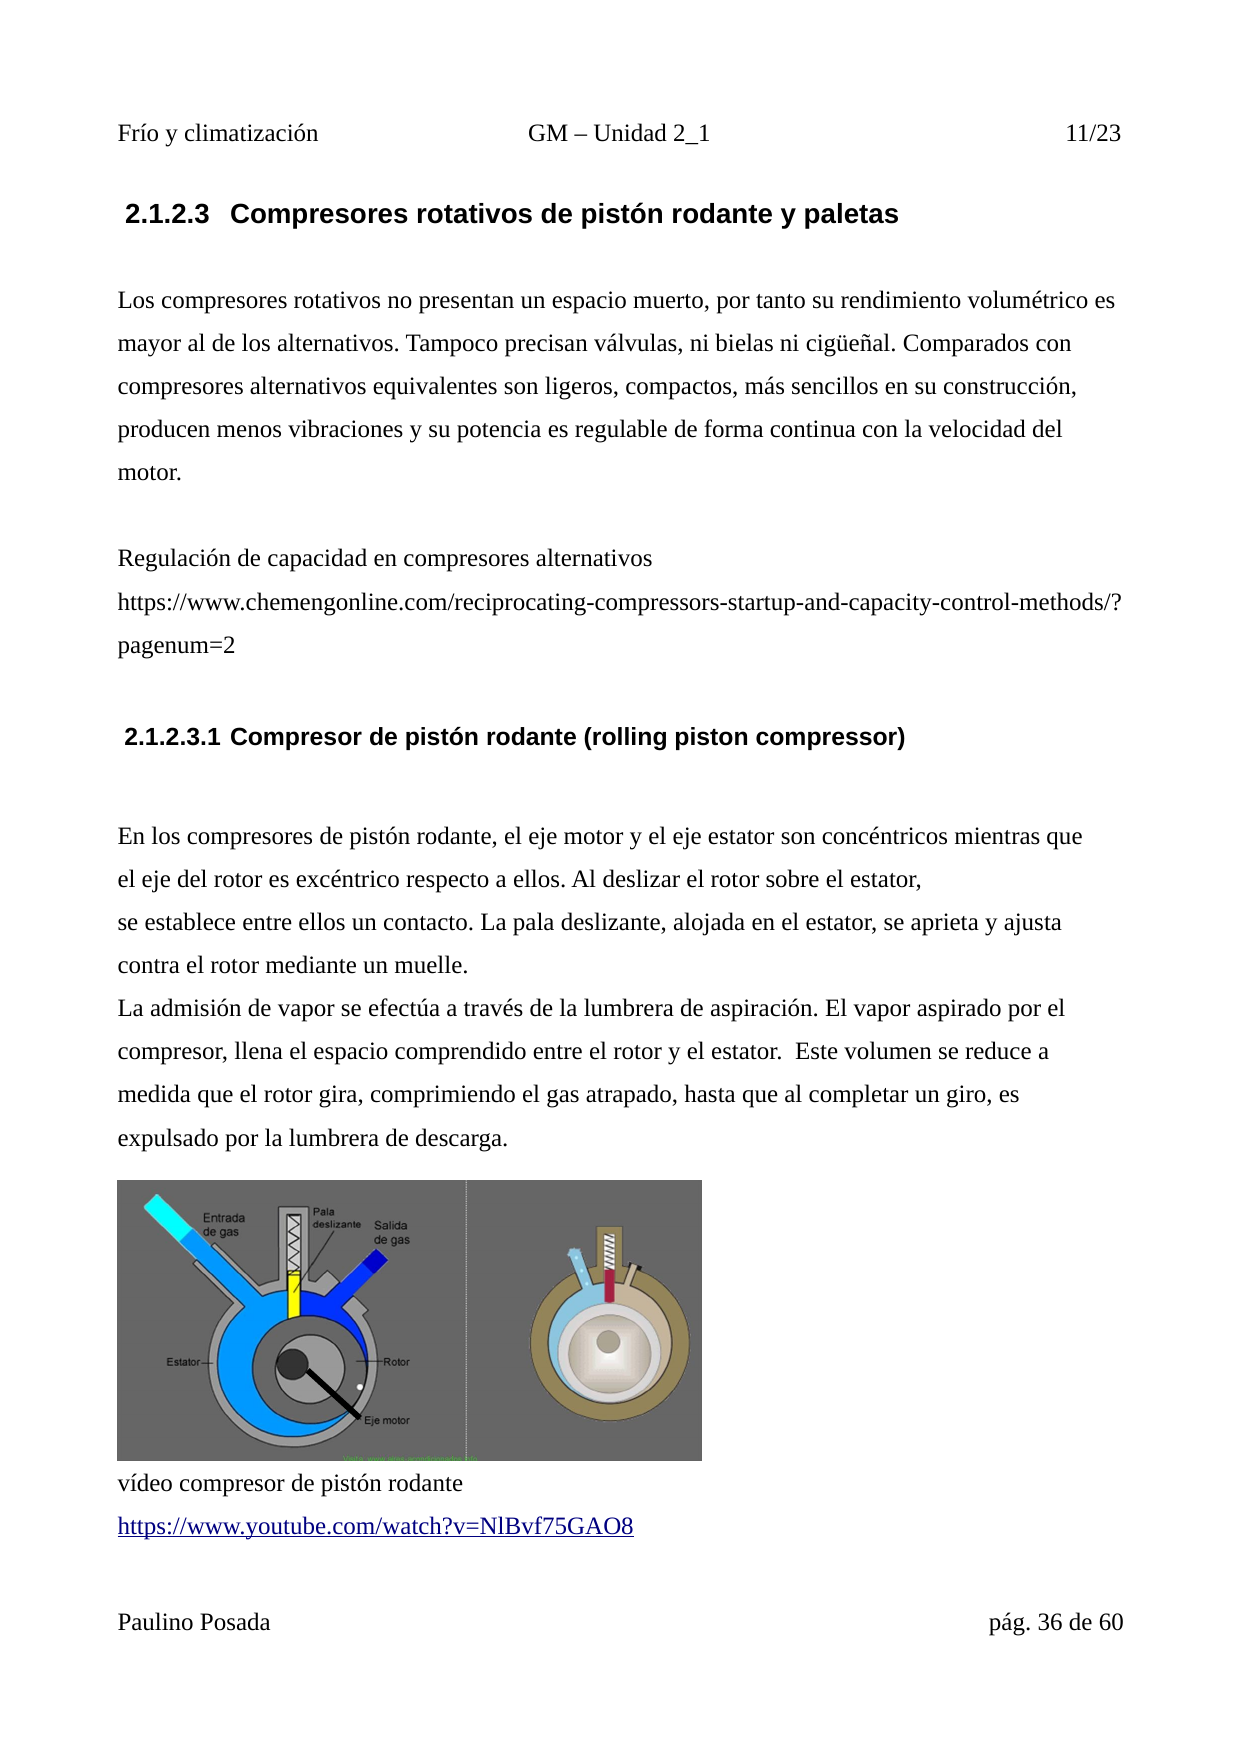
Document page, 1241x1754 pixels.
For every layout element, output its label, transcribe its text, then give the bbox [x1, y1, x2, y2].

text se establece entre ellos un contacto. La pala deslizante, alojada en el estator, se aprieta y ajusta [117, 907, 1123, 936]
text La admisión de vapor se efectúa a través de la lumbrera de aspiración. El vapor aspirado por el compresor, llena el espacio comprendido entre el rotor y el estator. Este volumen se reduce a medida que el rotor gira, comprimiendo el gas atrapado, hasta que al completar un giro, es expulsado por la lumbrera de descarga. [117, 993, 1123, 1151]
subtitle Compresor de pistón rodante (rolling piston compressor) [117, 722, 1123, 751]
text https://www.chemengonline.com/reciprocating-compressors-startup-and-capacity-control-methods/?pagenum=2 [117, 587, 1123, 658]
text Los compresores rotativos no presentan un espacio muerto, por tanto su rendimiento volumétrico es mayor al de los alternativos. Tampoco precisan válvulas, ni bielas ni cigüeñal. Comparados con compresores alternativos equivalentes son ligeros, compactos, más sencillos en su construcción, producen menos vibraciones y su potencia es regulable de forma continua con la velocidad del motor. [117, 285, 1123, 486]
text https://www.youtube.com/watch?v=NlBvf75GAO8 [117, 1511, 1123, 1539]
subtitle Compresores rotativos de pistón rodante y paletas [117, 197, 1123, 229]
text En los compresores de pistón rodante, el eje motor y el eje estator son concéntricos mientras que [117, 821, 1123, 849]
text contra el rotor mediante un muelle. [117, 950, 1123, 979]
text Regulación de capacidad en compresores alternativos [117, 543, 1123, 572]
text vídeo compresor de pistón rodante [117, 1468, 1123, 1496]
picture [117, 1180, 702, 1461]
text el eje del rotor es excéntrico respecto a ellos. Al deslizar el rotor sobre el estator, [117, 864, 1123, 893]
